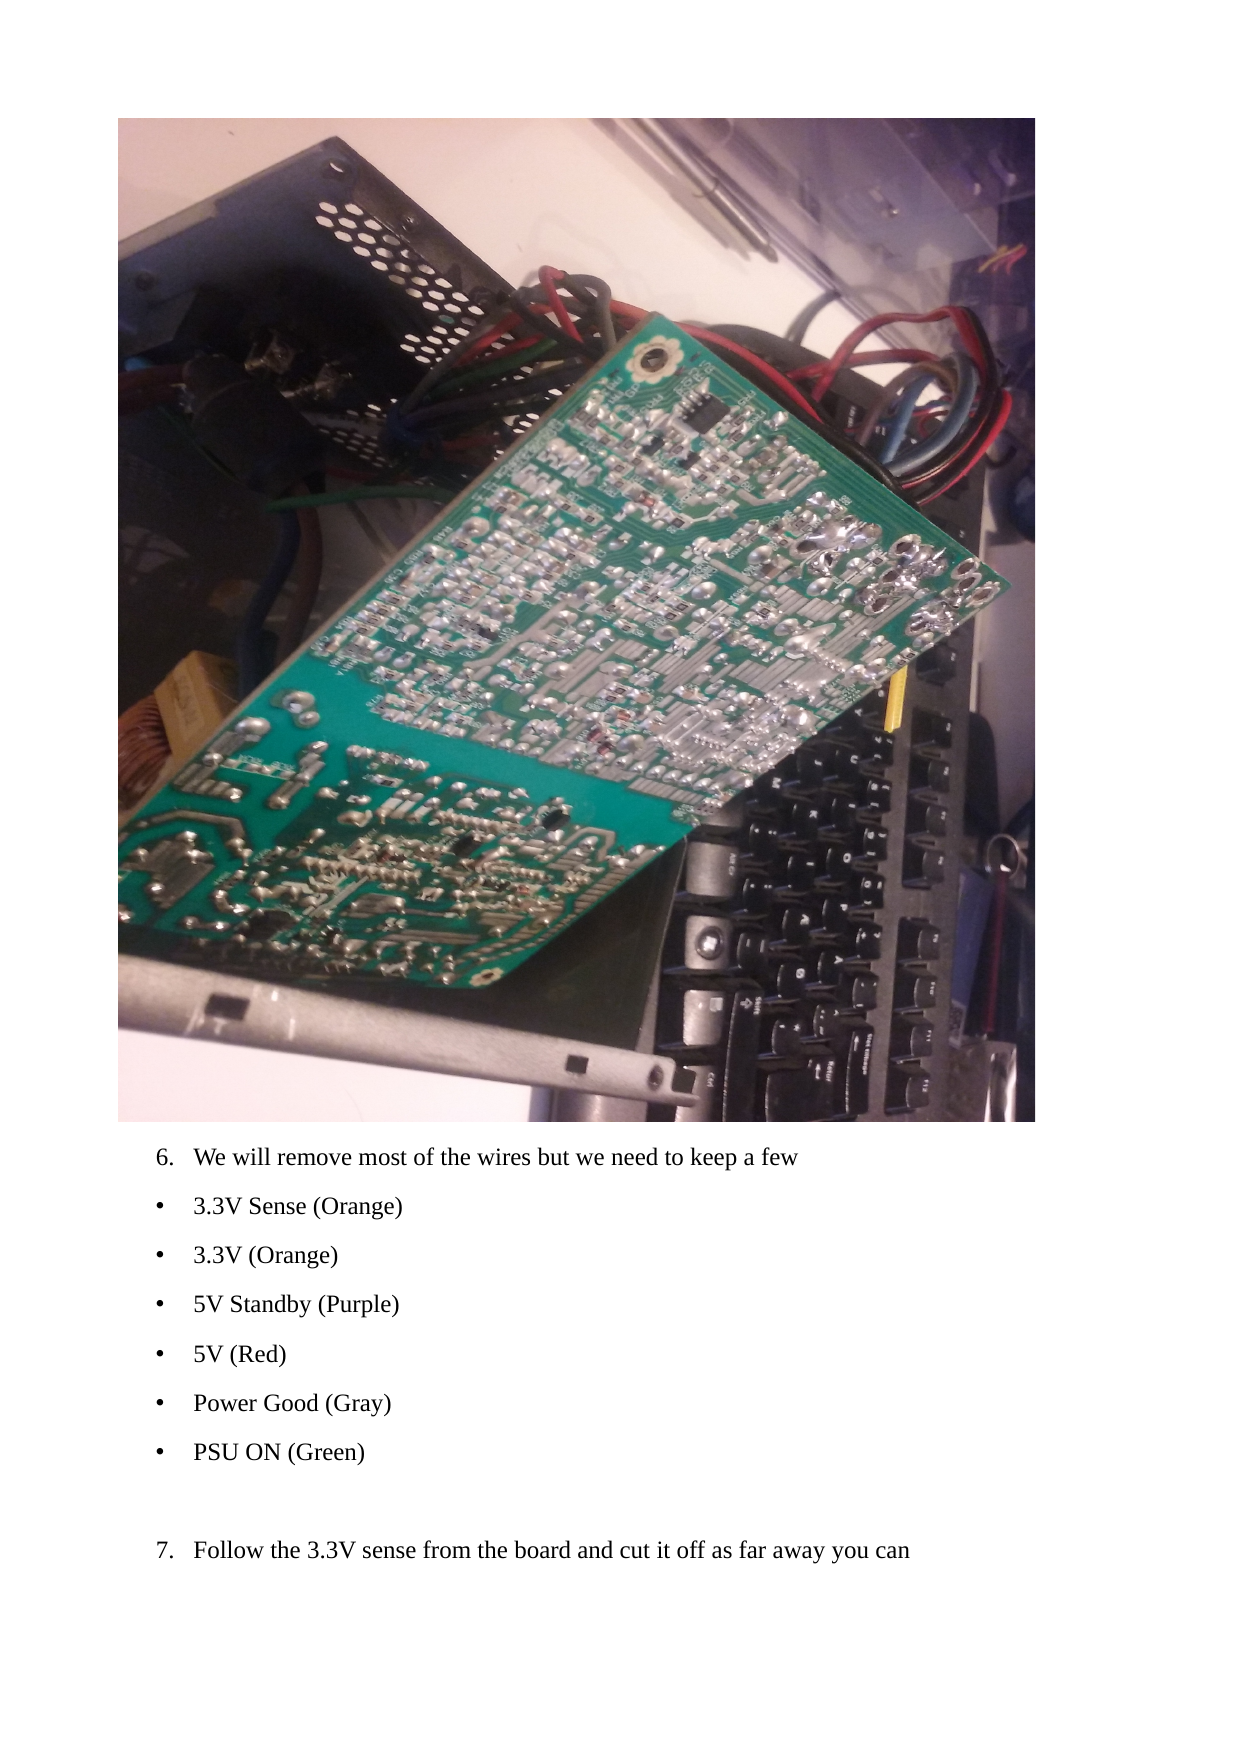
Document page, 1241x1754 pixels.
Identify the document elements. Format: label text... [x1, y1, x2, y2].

list Power Good (Gray) [156, 1388, 1122, 1416]
list Follow the 3.3V sense from the board and cut it off as far away you can [156, 1535, 1122, 1564]
list 5V (Red) [156, 1339, 1122, 1367]
list PSU ON (Green) [156, 1437, 1122, 1466]
list 3.3V (Orange) [156, 1241, 1122, 1269]
list 3.3V Sense (Orange) [156, 1191, 1122, 1220]
list We will remove most of the wires but we need to keep a few [156, 1142, 1122, 1171]
picture [118, 118, 1035, 1122]
list 5V Standby (Purple) [156, 1289, 1122, 1318]
